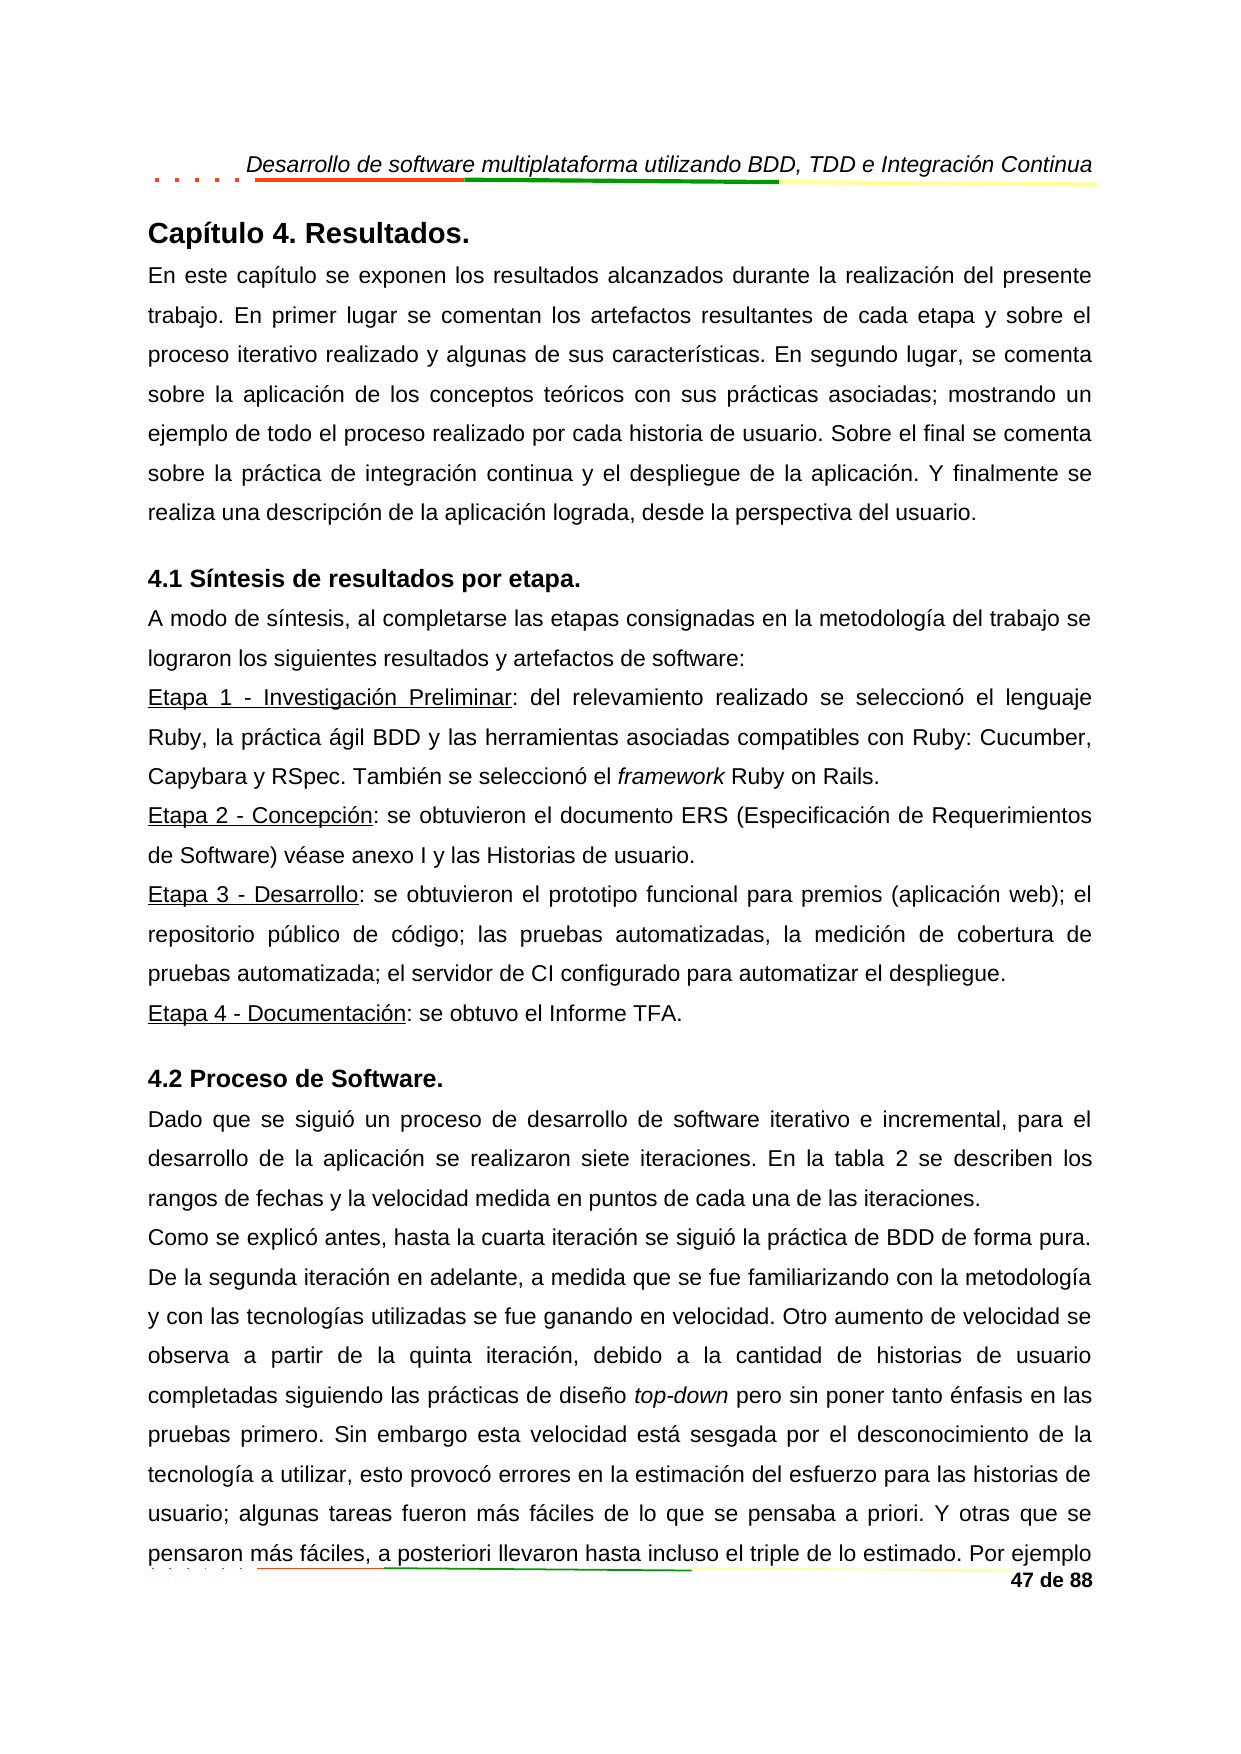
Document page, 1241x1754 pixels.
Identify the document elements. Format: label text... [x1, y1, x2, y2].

text Dado que se siguió un proceso de desarrollo de software iterativo e incremental, para el desarrollo de la aplicación se realizaron siete iteraciones. En la tabla 2 se describen los rangos de fechas y la velocidad medida en puntos de cada una de las iteraciones. [148, 1106, 1093, 1211]
subtitle 4.2 Proceso de Software. [148, 1064, 1093, 1093]
text Etapa 4 - Documentación: se obtuvo el Informe TFA. [148, 1000, 1093, 1026]
text Etapa 1 - Investigación Preliminar: del relevamiento realizado se seleccionó el lenguaje Ruby, la práctica ágil BDD y las herramientas asociadas compatibles con Ruby: Cucumber, Capybara y RSpec. También se seleccionó el framework Ruby on Rails. [148, 684, 1093, 789]
text En este capítulo se exponen los resultados alcanzados durante la realización del presente trabajo. En primer lugar se comentan los artefactos resultantes de cada etapa y sobre el proceso iterativo realizado y algunas de sus características. En segundo lugar, se comenta sobre la aplicación de los conceptos teóricos con sus prácticas asociadas; mostrando un ejemplo de todo el proceso realizado por cada historia de usuario. Sobre el final se comenta sobre la práctica de integración continua y el despliegue de la aplicación. Y finalmente se realiza una descripción de la aplicación lograda, desde la perspectiva del usuario. [148, 262, 1093, 526]
text Como se explicó antes, hasta la cuarta iteración se siguió la práctica de BDD de forma pura. De la segunda iteración en adelante, a medida que se fue familiarizando con la metodología y con las tecnologías utilizadas se fue ganando en velocidad. Otro aumento de velocidad se observa a partir de la quinta iteración, debido a la cantidad de historias de usuario completadas siguiendo las prácticas de diseño top-down pero sin poner tanto énfasis en las pruebas primero. Sin embargo esta velocidad está sesgada por el desconocimiento de la tecnología a utilizar, esto provocó errores en la estimación del esfuerzo para las historias de usuario; algunas tareas fueron más fáciles de lo que se pensaba a priori. Y otras que se pensaron más fáciles, a posteriori llevaron hasta incluso el triple de lo estimado. Por ejemplo [148, 1224, 1093, 1566]
subtitle 4.1 Síntesis de resultados por etapa. [148, 564, 1093, 593]
text Etapa 3 - Desarrollo: se obtuvieron el prototipo funcional para premios (aplicación web); el repositorio público de código; las pruebas automatizadas, la medición de cobertura de pruebas automatizada; el servidor de CI configurado para automatizar el despliegue. [148, 881, 1093, 987]
text A modo de síntesis, al completarse las etapas consignadas en la metodología del trabajo se lograron los siguientes resultados y artefactos de software: [148, 605, 1093, 671]
text Etapa 2 - Concepción: se obtuvieron el documento ERS (Especificación de Requerimientos de Software) véase anexo I y las Historias de usuario. [148, 802, 1093, 868]
subtitle Capítulo 4. Resultados. [148, 217, 1093, 250]
